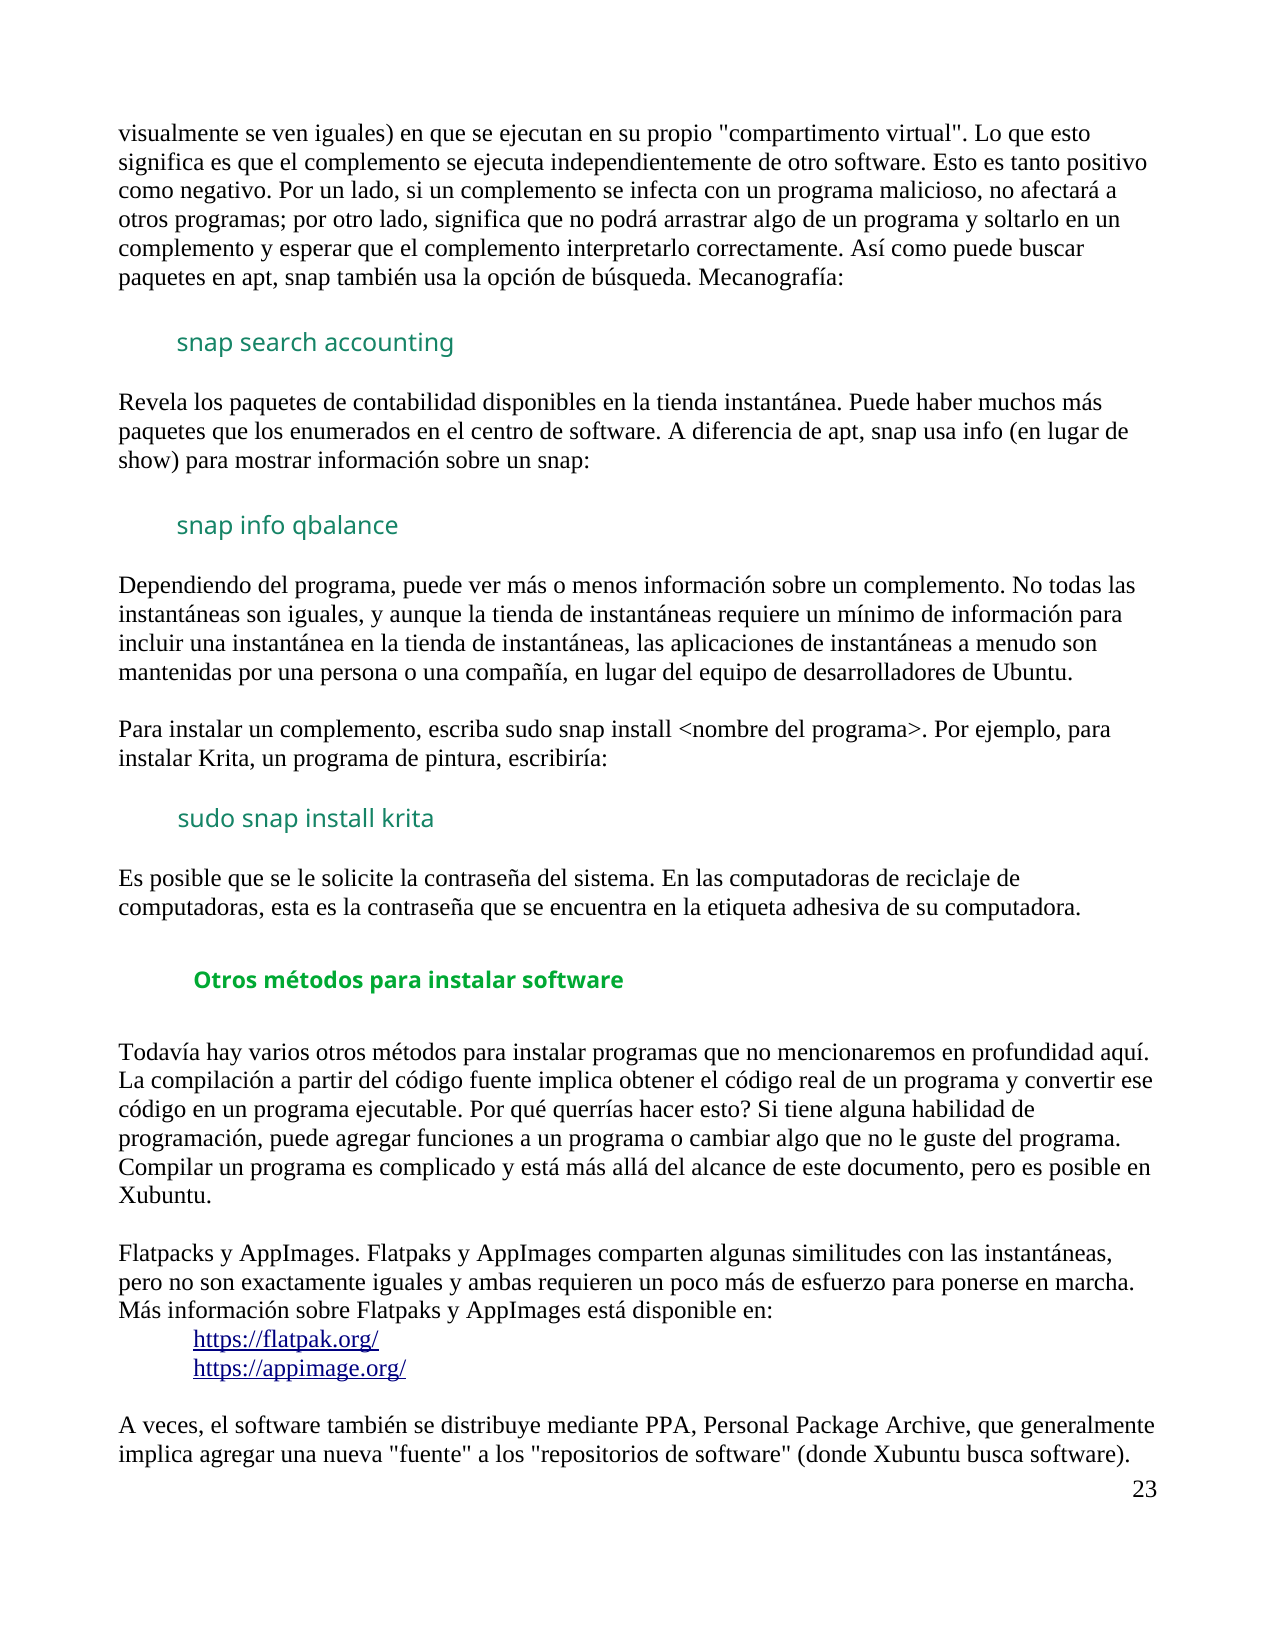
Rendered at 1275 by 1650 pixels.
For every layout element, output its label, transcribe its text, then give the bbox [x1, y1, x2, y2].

text visualmente se ven iguales) en que se ejecutan en su propio "compartimento virtual". Lo que esto significa es que el complemento se ejecuta independientemente de otro software. Esto es tanto positivo como negativo. Por un lado, si un complemento se infecta con un programa malicioso, no afectará a otros programas; por otro lado, significa que no podrá arrastrar algo de un programa y soltarlo en un complemento y esperar que el complemento interpretarlo correctamente. Así como puede buscar paquetes en apt, snap también usa la opción de búsqueda. Mecanografía: [118, 118, 1157, 291]
text sudo snap install krita [177, 801, 1157, 835]
list https://appimage.org/ [156, 1353, 1157, 1382]
text Flatpacks y AppImages. Flatpaks y AppImages comparten algunas similitudes con las instantáneas, pero no son exactamente iguales y ambas requieren un poco más de esfuerzo para ponerse en marcha. Más información sobre Flatpaks y AppImages está disponible en: [118, 1238, 1157, 1324]
text Revela los paquetes de contabilidad disponibles en la tienda instantánea. Puede haber muchos más paquetes que los enumerados en el centro de software. A diferencia de apt, snap usa info (en lugar de show) para mostrar información sobre un snap: [118, 387, 1157, 474]
list https://flatpak.org/ [156, 1324, 1157, 1353]
text Es posible que se le solicite la contraseña del sistema. En las computadoras de reciclaje de computadoras, esta es la contraseña que se encuentra en la etiqueta adhesiva de su computadora. [118, 863, 1157, 921]
text Todavía hay varios otros métodos para instalar programas que no mencionaremos en profundidad aquí. La compilación a partir del código fuente implica obtener el código real de un programa y convertir ese código en un programa ejecutable. Por qué querrías hacer esto? Si tiene alguna habilidad de programación, puede agregar funciones a un programa o cambiar algo que no le guste del programa. Compilar un programa es complicado y está más allá del alcance de este documento, pero es posible en Xubuntu. [118, 1037, 1157, 1209]
text Para instalar un complemento, escriba sudo snap install <nombre del programa>. Por ejemplo, para instalar Krita, un programa de pintura, escribiría: [118, 714, 1157, 772]
text A veces, el software también se distribuye mediante PPA, Personal Package Archive, que generalmente implica agregar una nueva "fuente" a los "repositorios de software" (donde Xubuntu busca software). [118, 1411, 1157, 1468]
subtitle Otros métodos para instalar software [118, 964, 1157, 996]
text snap info qbalance [176, 508, 1157, 542]
text snap search accounting [176, 325, 1157, 359]
text Dependiendo del programa, puede ver más o menos información sobre un complemento. No todas las instantáneas son iguales, y aunque la tienda de instantáneas requiere un mínimo de información para incluir una instantánea en la tienda de instantáneas, las aplicaciones de instantáneas a menudo son mantenidas por una persona o una compañía, en lugar del equipo de desarrolladores de Ubuntu. [118, 571, 1157, 686]
